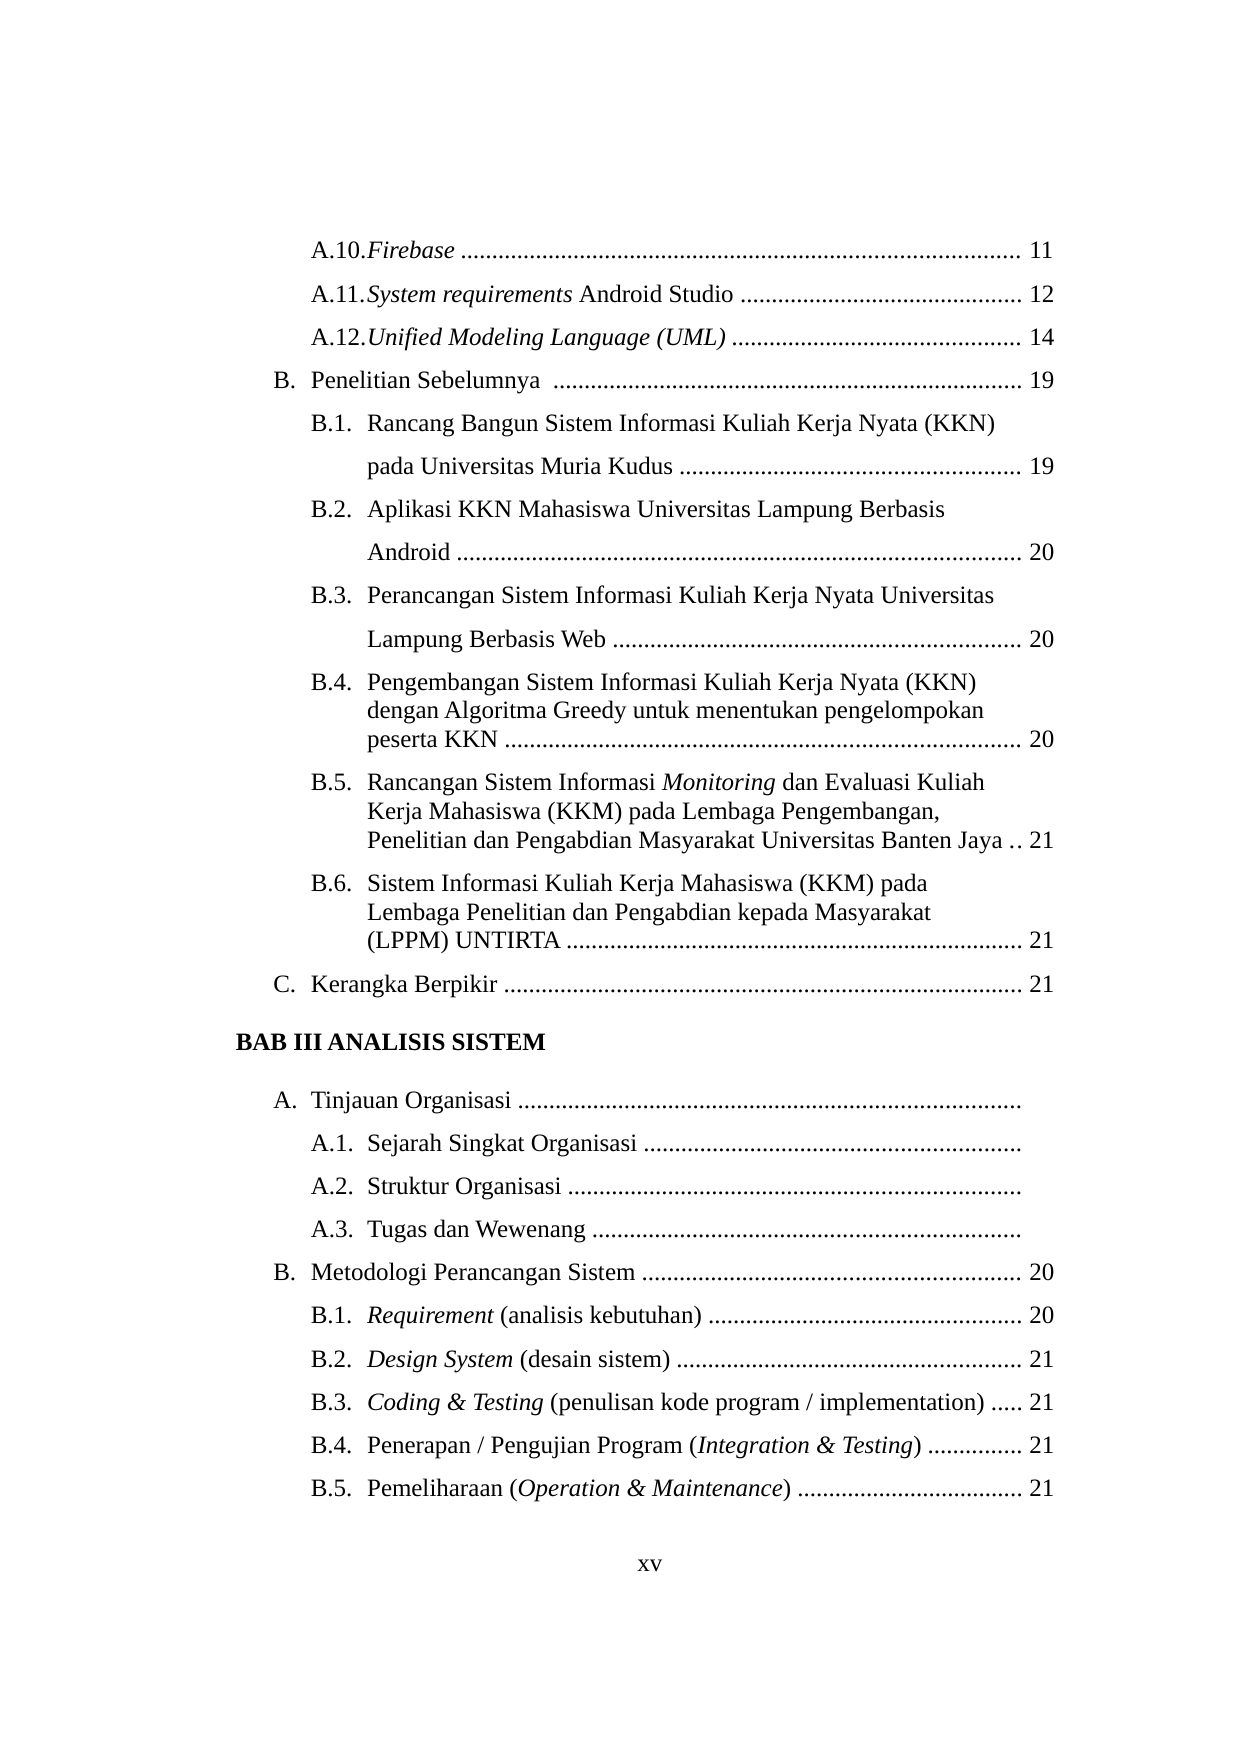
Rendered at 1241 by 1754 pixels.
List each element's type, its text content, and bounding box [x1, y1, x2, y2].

list Requirement (analisis kebutuhan) 20 [311, 1301, 1063, 1329]
list Penerapan / Pengujian Program (Integration & Testing) 21 [311, 1430, 1063, 1459]
list Lembaga Penelitian dan Pengabdian kepada Masyarakat [311, 897, 1063, 926]
list System requirements Android Studio 12 [311, 279, 1063, 307]
list (LPPM) UNTIRTA 21 [311, 926, 1063, 954]
list Sistem Informasi Kuliah Kerja Mahasiswa (KKM) pada [311, 868, 1063, 897]
list pada Universitas Muria Kudus 19 [311, 451, 1063, 480]
list Rancang Bangun Sistem Informasi Kuliah Kerja Nyata (KKN) [311, 408, 1007, 437]
list Kerangka Berpikir 21 [273, 969, 1063, 997]
list Metodologi Perancangan Sistem 20 [273, 1257, 1063, 1286]
list Kerja Mahasiswa (KKM) pada Lembaga Pengembangan, [311, 796, 1007, 825]
list Pengembangan Sistem Informasi Kuliah Kerja Nyata (KKN) [311, 667, 1063, 696]
list Firebase 11 [311, 236, 1063, 264]
list Lampung Berbasis Web 20 [311, 624, 1063, 652]
list Design System (desain sistem) 21 [311, 1344, 1063, 1372]
list Tugas dan Wewenang [311, 1214, 1063, 1243]
list Android 20 [311, 537, 1063, 566]
list Penelitian Sebelumnya 19 [273, 365, 1063, 394]
list peserta KKN 20 [311, 724, 1063, 753]
list Perancangan Sistem Informasi Kuliah Kerja Nyata Universitas [311, 581, 1007, 609]
list Aplikasi KKN Mahasiswa Universitas Lampung Berbasis [311, 494, 1007, 523]
list Struktur Organisasi [311, 1171, 1063, 1200]
list Rancangan Sistem Informasi Monitoring dan Evaluasi Kuliah [311, 767, 1007, 796]
list Penelitian dan Pengabdian Masyarakat Universitas Banten Jaya 21 [311, 825, 1063, 854]
list Unified Modeling Language (UML) 14 [311, 322, 1063, 351]
list BAB III ANALISIS SISTEM [236, 1027, 1063, 1056]
list Coding & Testing (penulisan kode program / implementation) 21 [311, 1387, 1063, 1416]
list Pemeliharaan (Operation & Maintenance) 21 [311, 1473, 1063, 1502]
list Tinjauan Organisasi [273, 1085, 1063, 1114]
list dengan Algoritma Greedy untuk menentukan pengelompokan [311, 696, 1063, 724]
list Sejarah Singkat Organisasi [311, 1128, 1063, 1157]
